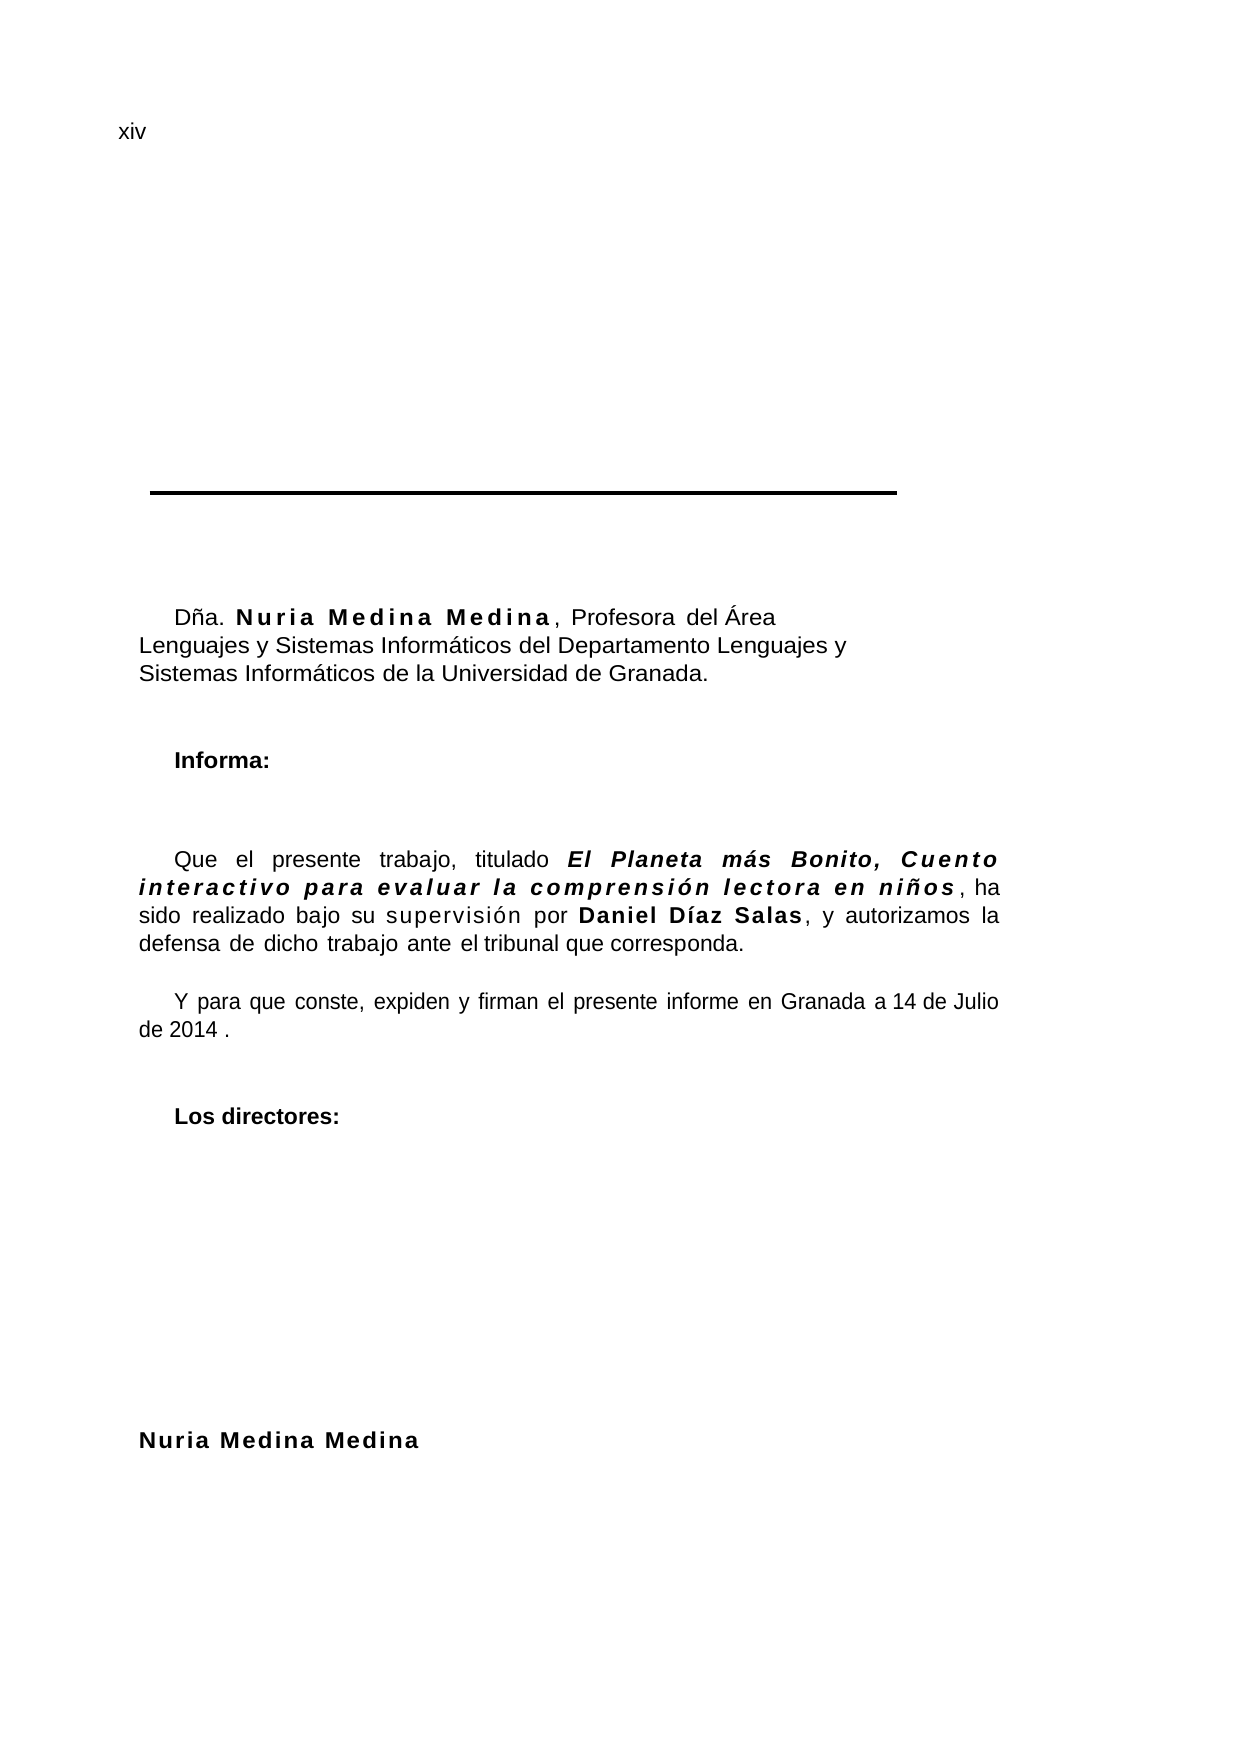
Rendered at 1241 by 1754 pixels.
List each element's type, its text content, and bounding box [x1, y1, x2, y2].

text Informa: [174, 747, 879, 774]
text Los directores: [174, 1103, 1122, 1130]
text Y para que conste, expiden y firman el presente informe en Granada a 14 de Julio de 2014 . [139, 988, 1000, 1042]
text Nuria Medina Medina [139, 1427, 1000, 1453]
text Que el presente trabajo, titulado El Planeta más Bonito, Cuento interactivo para evaluar la comprensión lectora en niños, ha sido realizado bajo su supervisión por Daniel Díaz Salas, y autorizamos la defensa de dicho trabajo ante el tribunal que corresponda. [139, 846, 1000, 957]
text Dña. Nuria Medina Medina, Profesora del Área Lenguajes y Sistemas Informáticos del Departamento Lenguajes y Sistemas Informáticos de la Universidad de Granada. [139, 604, 879, 686]
